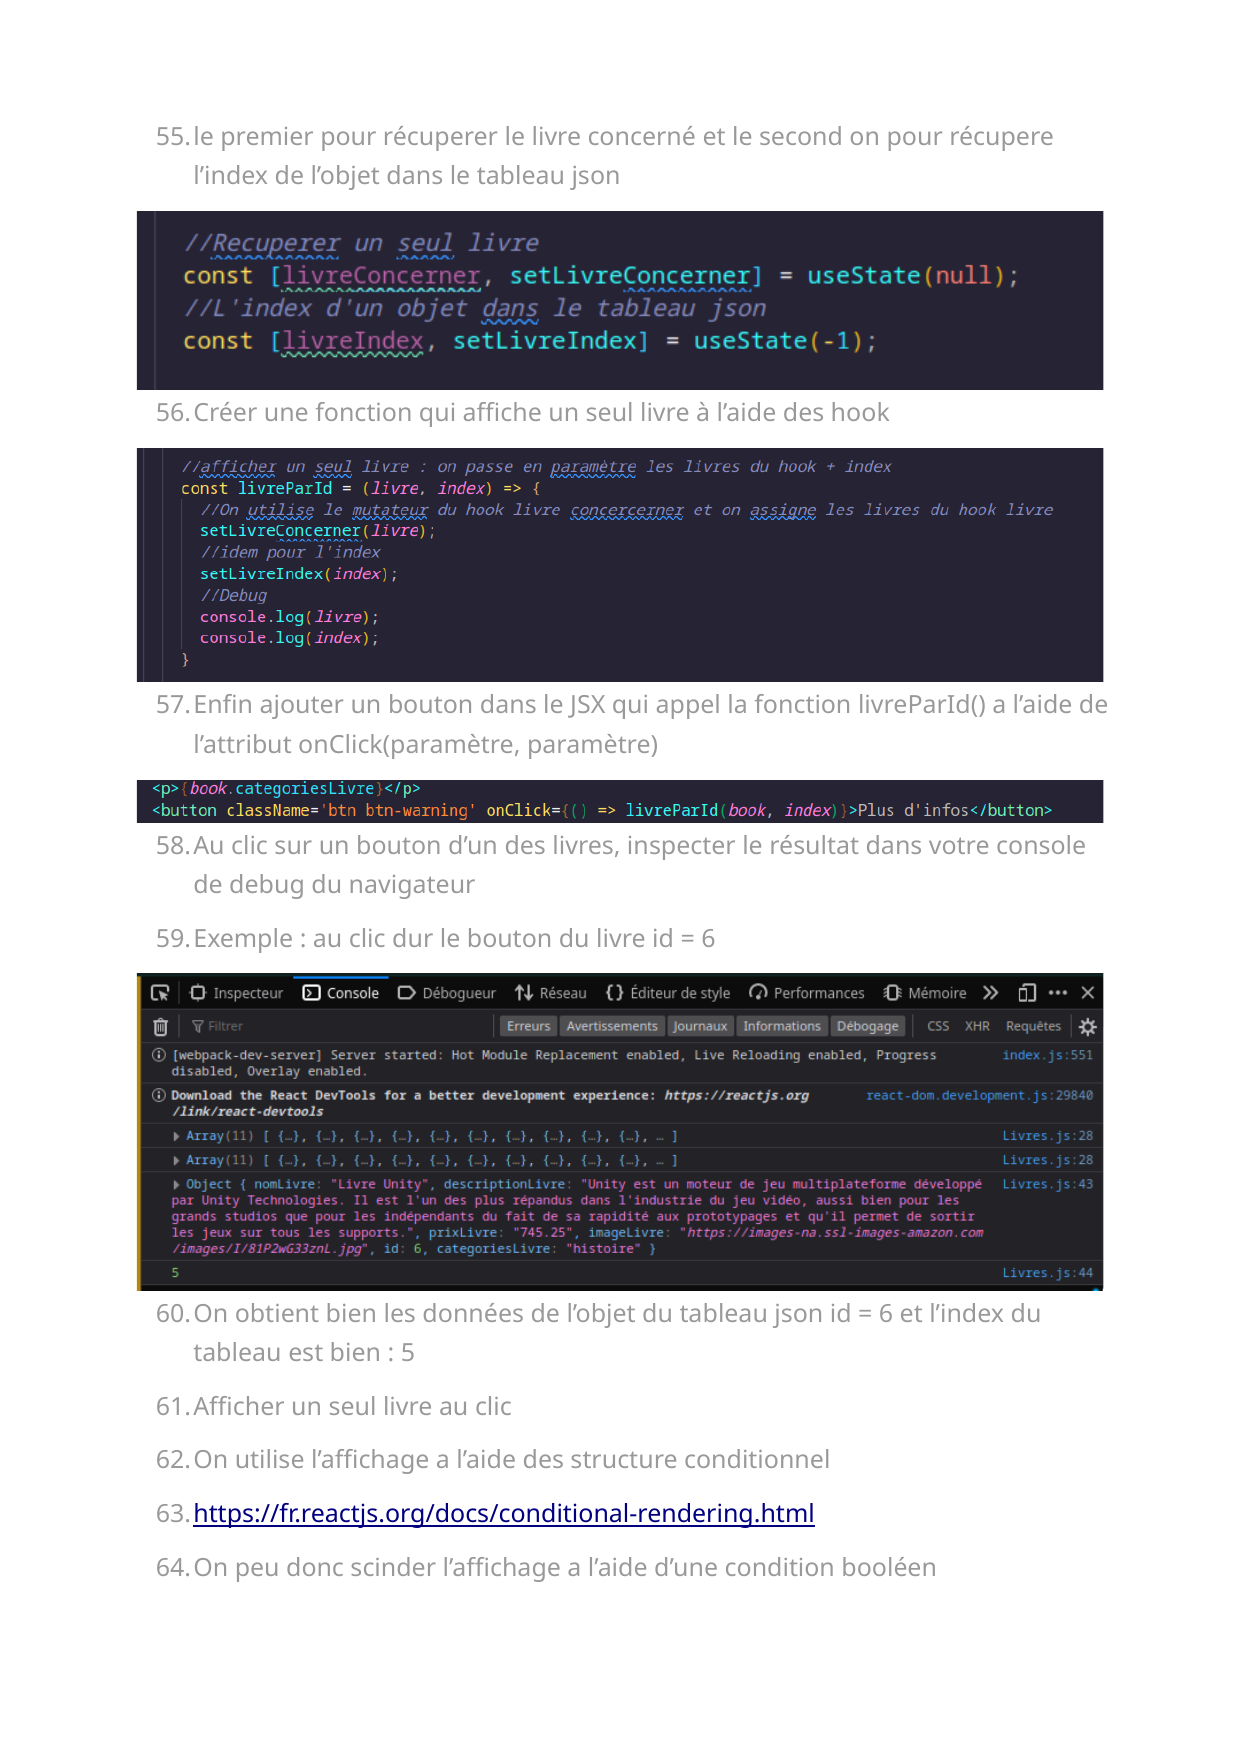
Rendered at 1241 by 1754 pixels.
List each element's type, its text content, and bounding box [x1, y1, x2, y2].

picture [136, 780, 1104, 823]
list le premier pour récuperer le livre concerné et le second on pour récupere l’index de l’objet dans le tableau json [156, 118, 1122, 191]
list Exemple : au clic dur le bouton du livre id = 6 [156, 920, 1122, 954]
picture [136, 211, 1104, 390]
picture [136, 973, 1104, 1291]
list On utilise l’affichage a l’aide des structure conditionnel [156, 1442, 1122, 1476]
list Enfin ajouter un bouton dans le JSX qui appel la fonction livreParId() a l’aide de l’attribut onClick(paramètre, paramètre) [156, 448, 1122, 760]
list Créer une fonction qui affiche un seul livre à l’aide des hook [156, 211, 1122, 429]
list On peu donc scinder l’affichage a l’aide d’une condition booléen [156, 1549, 1122, 1584]
list On obtient bien les données de l’objet du tableau json id = 6 et l’index du tableau est bien : 5 [156, 974, 1122, 1369]
list Afficher un seul livre au clic [156, 1388, 1122, 1422]
list https://fr.reactjs.org/docs/conditional-rendering.html [156, 1496, 1122, 1530]
picture [136, 448, 1104, 682]
list Au clic sur un bouton d’un des livres, inspecter le résultat dans votre console de debug du navigateur [156, 780, 1122, 901]
